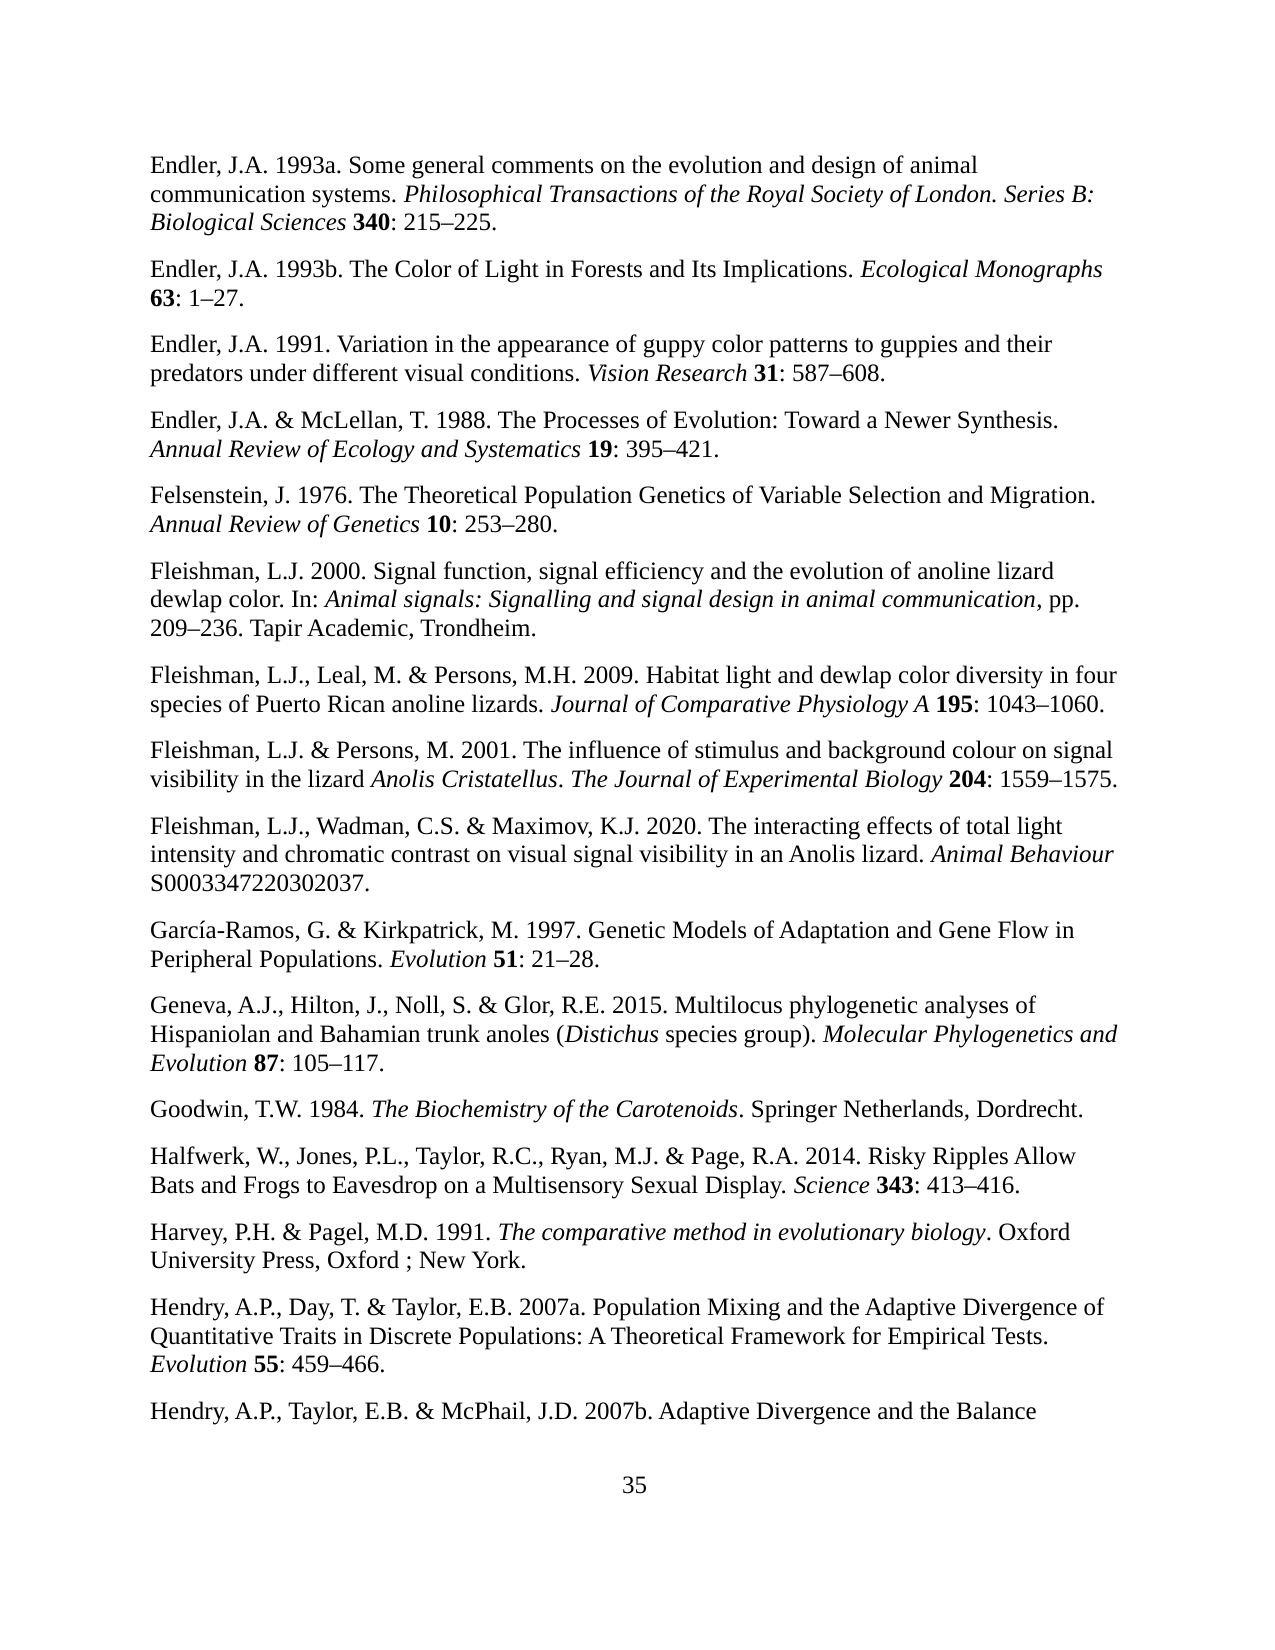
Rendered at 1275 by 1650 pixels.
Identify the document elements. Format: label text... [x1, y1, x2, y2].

text Hendry, A.P., Day, T. & Taylor, E.B. 2007a. Population Mixing and the Adaptive Divergence of Quantitative Traits in Discrete Populations: A Theoretical Framework for Empirical Tests. Evolution 55: 459–466. [150, 1292, 1125, 1378]
text Fleishman, L.J. 2000. Signal function, signal efficiency and the evolution of anoline lizard dewlap color. In: Animal signals: Signalling and signal design in animal communication, pp. 209–236. Tapir Academic, Trondheim. [150, 556, 1125, 642]
text Fleishman, L.J., Wadman, C.S. & Maximov, K.J. 2020. The interacting effects of total light intensity and chromatic contrast on visual signal visibility in an Anolis lizard. Animal Behaviour S0003347220302037. [150, 811, 1125, 897]
text Endler, J.A. 1993a. Some general comments on the evolution and design of animal communication systems. Philosophical Transactions of the Royal Society of London. Series B: Biological Sciences 340: 215–225. [150, 150, 1125, 236]
text Geneva, A.J., Hilton, J., Noll, S. & Glor, R.E. 2015. Multilocus phylogenetic analyses of Hispaniolan and Bahamian trunk anoles (Distichus species group). Molecular Phylogenetics and Evolution 87: 105–117. [150, 990, 1125, 1077]
text Halfwerk, W., Jones, P.L., Taylor, R.C., Ryan, M.J. & Page, R.A. 2014. Risky Ripples Allow Bats and Frogs to Eavesdrop on a Multisensory Sexual Display. Science 343: 413–416. [150, 1141, 1125, 1199]
text Goodwin, T.W. 1984. The Biochemistry of the Carotenoids. Springer Netherlands, Dordrecht. [150, 1094, 1125, 1123]
text Endler, J.A. 1993b. The Color of Light in Forests and Its Implications. Ecological Monographs 63: 1–27. [150, 254, 1125, 312]
text Harvey, P.H. & Pagel, M.D. 1991. The comparative method in evolutionary biology. Oxford University Press, Oxford ; New York. [150, 1217, 1125, 1274]
text Felsenstein, J. 1976. The Theoretical Population Genetics of Variable Selection and Migration. Annual Review of Genetics 10: 253–280. [150, 480, 1125, 538]
text García-Ramos, G. & Kirkpatrick, M. 1997. Genetic Models of Adaptation and Gene Flow in Peripheral Populations. Evolution 51: 21–28. [150, 915, 1125, 972]
text Fleishman, L.J., Leal, M. & Persons, M.H. 2009. Habitat light and dewlap color diversity in four species of Puerto Rican anoline lizards. Journal of Comparative Physiology A 195: 1043–1060. [150, 660, 1125, 717]
text Endler, J.A. & McLellan, T. 1988. The Processes of Evolution: Toward a Newer Synthesis. Annual Review of Ecology and Systematics 19: 395–421. [150, 405, 1125, 462]
text Hendry, A.P., Taylor, E.B. & McPhail, J.D. 2007b. Adaptive Divergence and the Balance [150, 1396, 1125, 1425]
text Endler, J.A. 1991. Variation in the appearance of guppy color patterns to guppies and their predators under different visual conditions. Vision Research 31: 587–608. [150, 329, 1125, 387]
text Fleishman, L.J. & Persons, M. 2001. The influence of stimulus and background colour on signal visibility in the lizard Anolis Cristatellus. The Journal of Experimental Biology 204: 1559–1575. [150, 735, 1125, 793]
